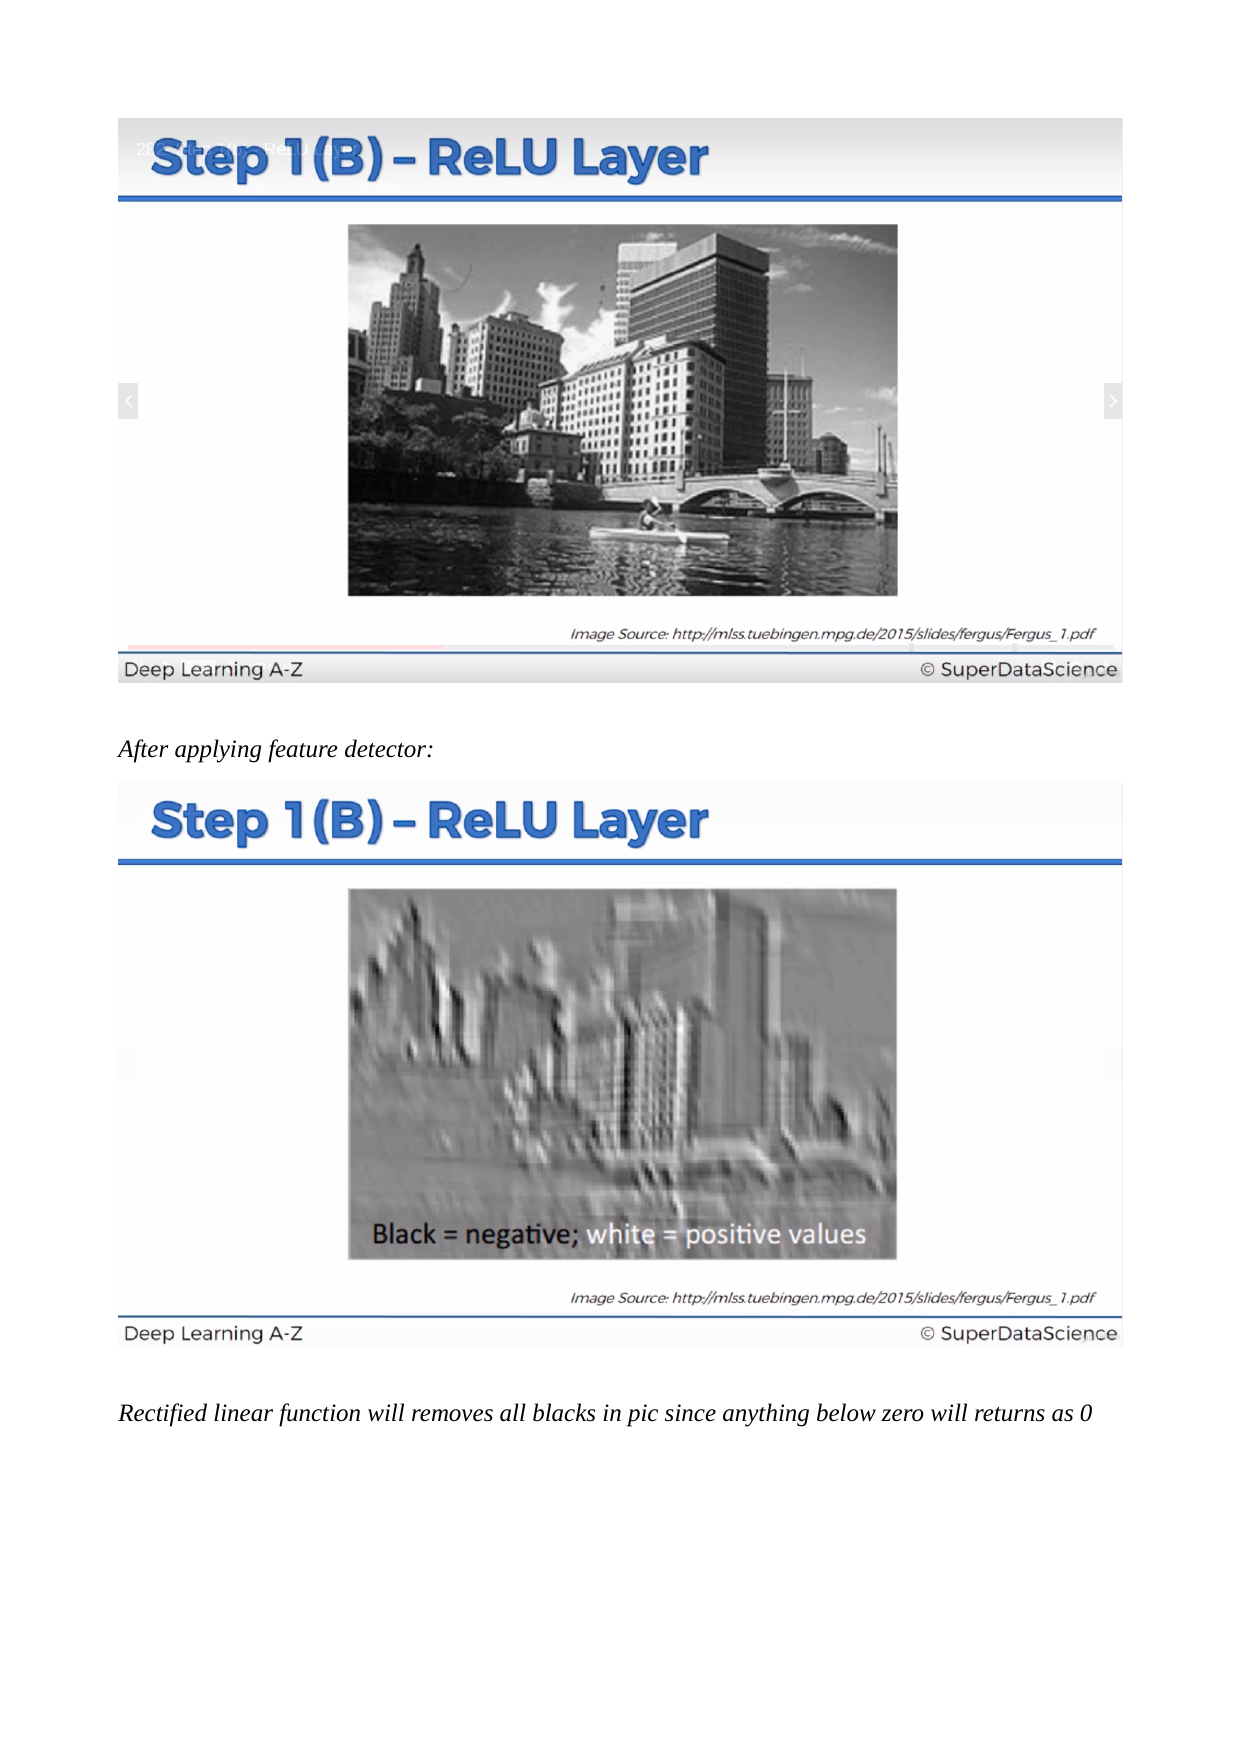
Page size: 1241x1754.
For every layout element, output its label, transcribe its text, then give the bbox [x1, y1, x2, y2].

text After applying feature detector: [118, 734, 1122, 763]
text Rectified linear function will removes all blacks in pic since anything below zero will returns as 0 [118, 1398, 1122, 1427]
picture [118, 782, 1123, 1347]
picture [118, 118, 1123, 683]
